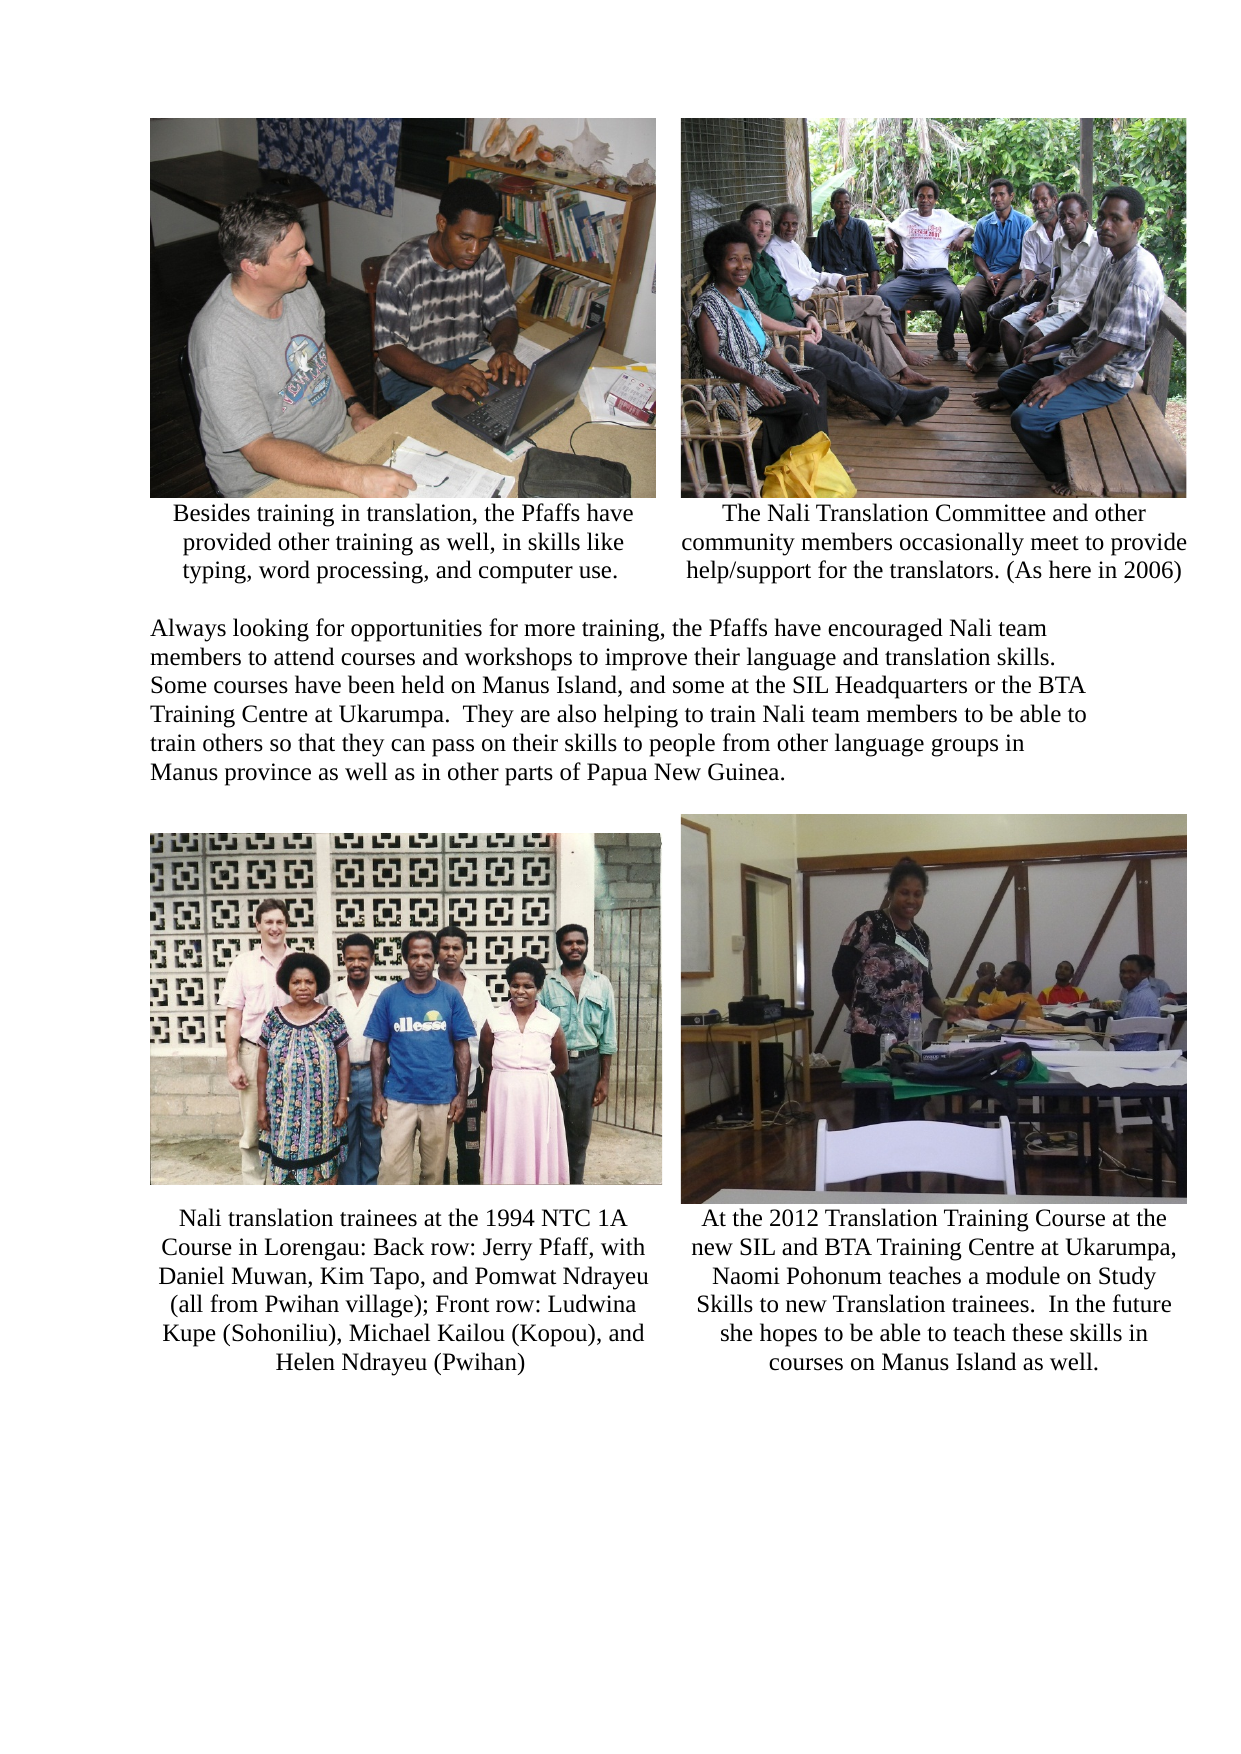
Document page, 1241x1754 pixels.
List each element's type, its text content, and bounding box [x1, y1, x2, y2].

table_cell [1199, 1203, 1240, 1376]
table_header [138, 119, 150, 498]
table_cell Besides training in translation, the Pfaffs have provided other training as well, in skills like typing, word processing, and computer use. [138, 498, 669, 584]
table_header [669, 119, 680, 498]
table_header [1187, 119, 1199, 498]
table_cell The Nali Translation Committee and other community members occasionally meet to provide help/support for the translators. (As here in 2006) [669, 498, 1199, 584]
picture [150, 118, 656, 498]
table_header [138, 814, 669, 1203]
picture [680, 814, 1187, 1204]
picture [680, 118, 1187, 498]
table_header [669, 814, 680, 1203]
picture [150, 833, 663, 1185]
table_header [656, 119, 669, 498]
table_cell Nali translation trainees at the 1994 NTC 1A Course in Lorengau: Back row: Jerry Pfaff, with Daniel Muwan, Kim Tapo, and Pomwat Ndrayeu (all from Pwihan village); Front row: Ludwina Kupe (Sohoniliu), Michael Kailou (Kopou), and Helen Ndrayeu (Pwihan) [138, 1203, 669, 1376]
table_header [1187, 814, 1199, 1203]
table_header [1199, 814, 1240, 1203]
text Always looking for opportunities for more training, the Pfaffs have encouraged Nali team members to attend courses and workshops to improve their language and translation skills. Some courses have been held on Manus Island, and some at the SIL Headquarters or the BTA Training Centre at Ukarumpa. They are also helping to train Nali team members to be able to train others so that they can pass on their skills to people from other language groups in Manus province as well as in other parts of Papua New Guinea. [150, 613, 1090, 786]
table_cell At the 2012 Translation Training Course at the new SIL and BTA Training Centre at Ukarumpa, Naomi Pohonum teaches a module on Study Skills to new Translation trainees. In the future she hopes to be able to teach these skills in courses on Manus Island as well. [669, 1203, 1199, 1376]
